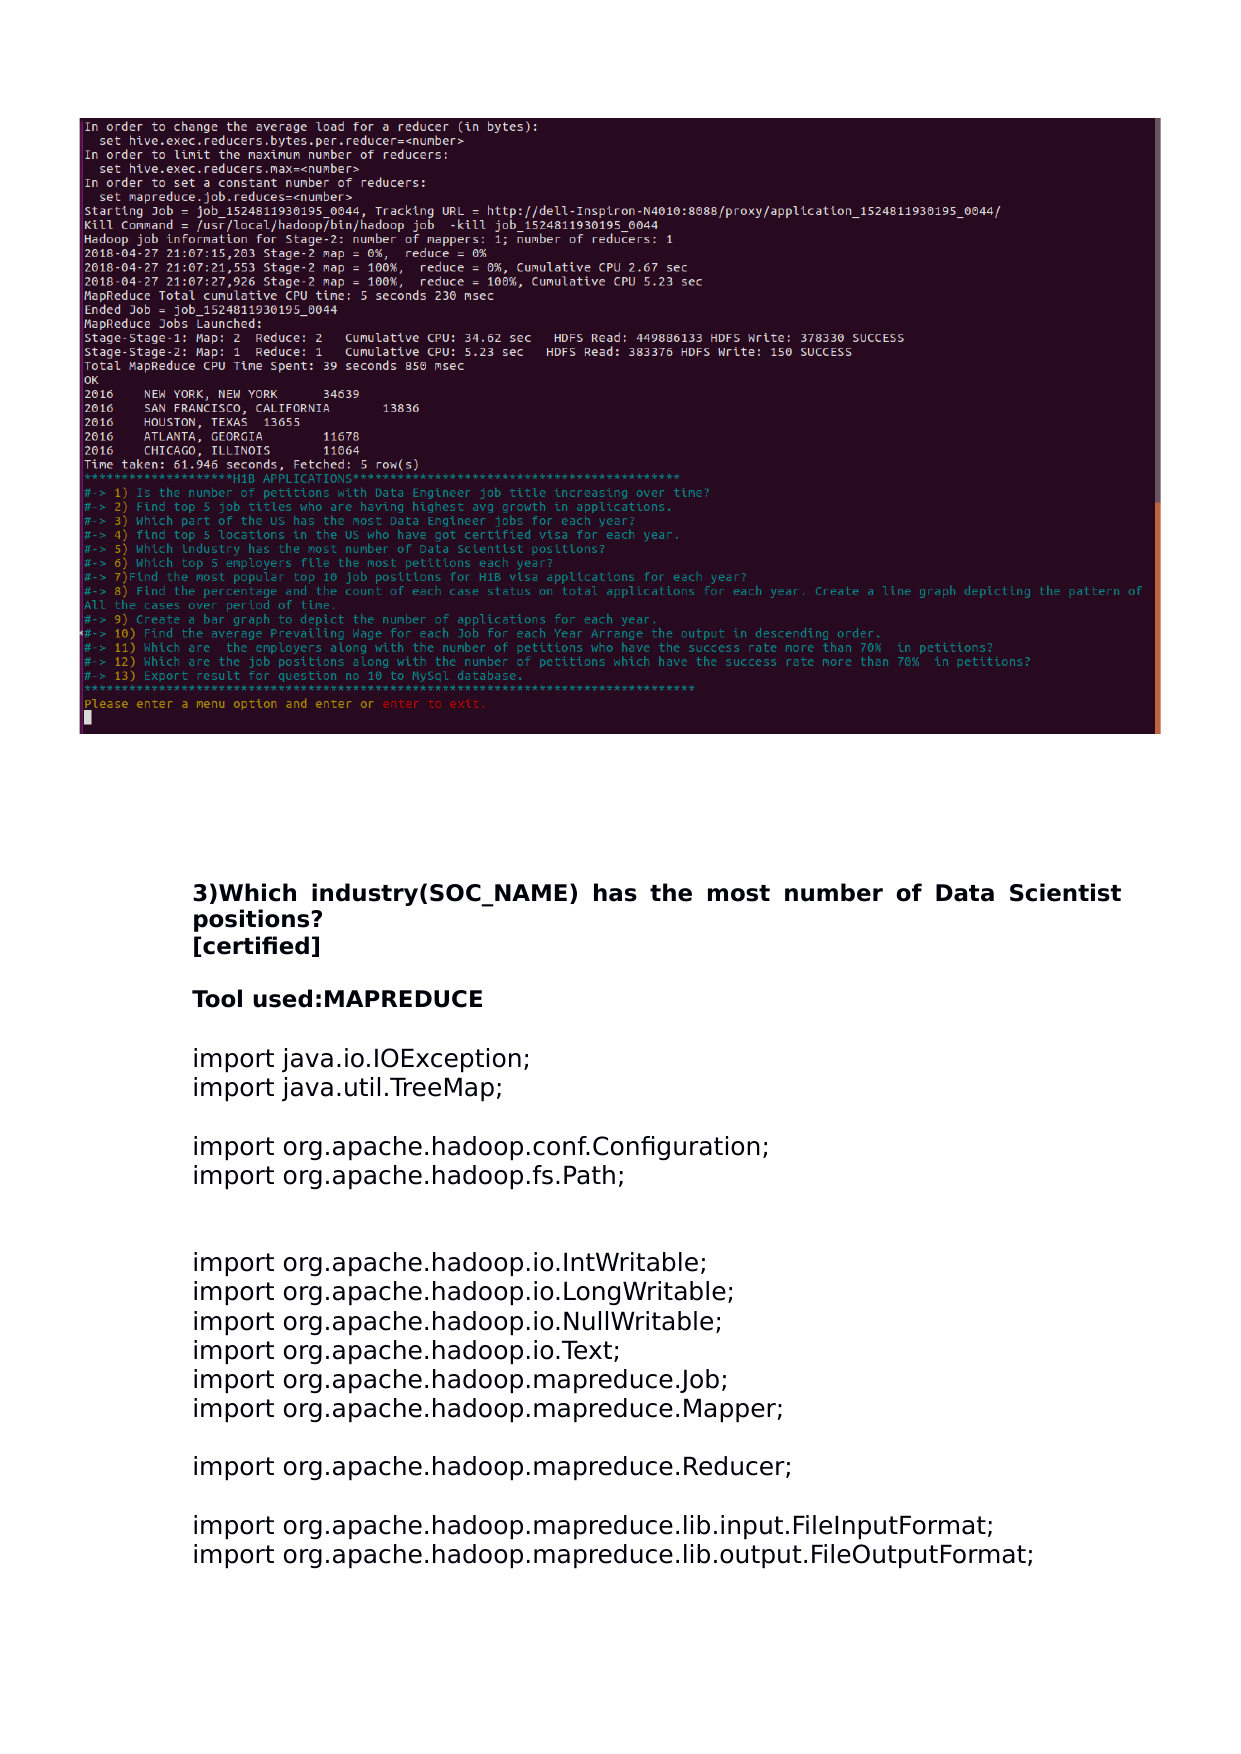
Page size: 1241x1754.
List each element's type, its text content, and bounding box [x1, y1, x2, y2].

text import org.apache.hadoop.conf.Configuration; [192, 1132, 1122, 1161]
text import java.io.IOException; [192, 1044, 1122, 1073]
text import org.apache.hadoop.io.NullWritable; [192, 1307, 1122, 1336]
text import org.apache.hadoop.io.Text; [192, 1336, 1122, 1365]
text import org.apache.hadoop.mapreduce.Mapper; [192, 1394, 1122, 1423]
text import org.apache.hadoop.io.LongWritable; [192, 1278, 1122, 1307]
text import org.apache.hadoop.io.IntWritable; [192, 1248, 1122, 1278]
text import org.apache.hadoop.fs.Path; [192, 1161, 1122, 1190]
text Tool used:MAPREDUCE [192, 986, 1122, 1013]
text import org.apache.hadoop.mapreduce.lib.input.FileInputFormat; [192, 1511, 1122, 1540]
text 3)Which industry(SOC_NAME) has the most number of Data Scientist positions? [192, 880, 1122, 933]
text import org.apache.hadoop.mapreduce.Job; [192, 1365, 1122, 1394]
text import org.apache.hadoop.mapreduce.Reducer; [192, 1453, 1122, 1482]
text import org.apache.hadoop.mapreduce.lib.output.FileOutputFormat; [192, 1540, 1122, 1569]
text import java.util.TreeMap; [192, 1073, 1122, 1103]
picture [79, 118, 1161, 734]
text [certified] [192, 933, 1122, 960]
